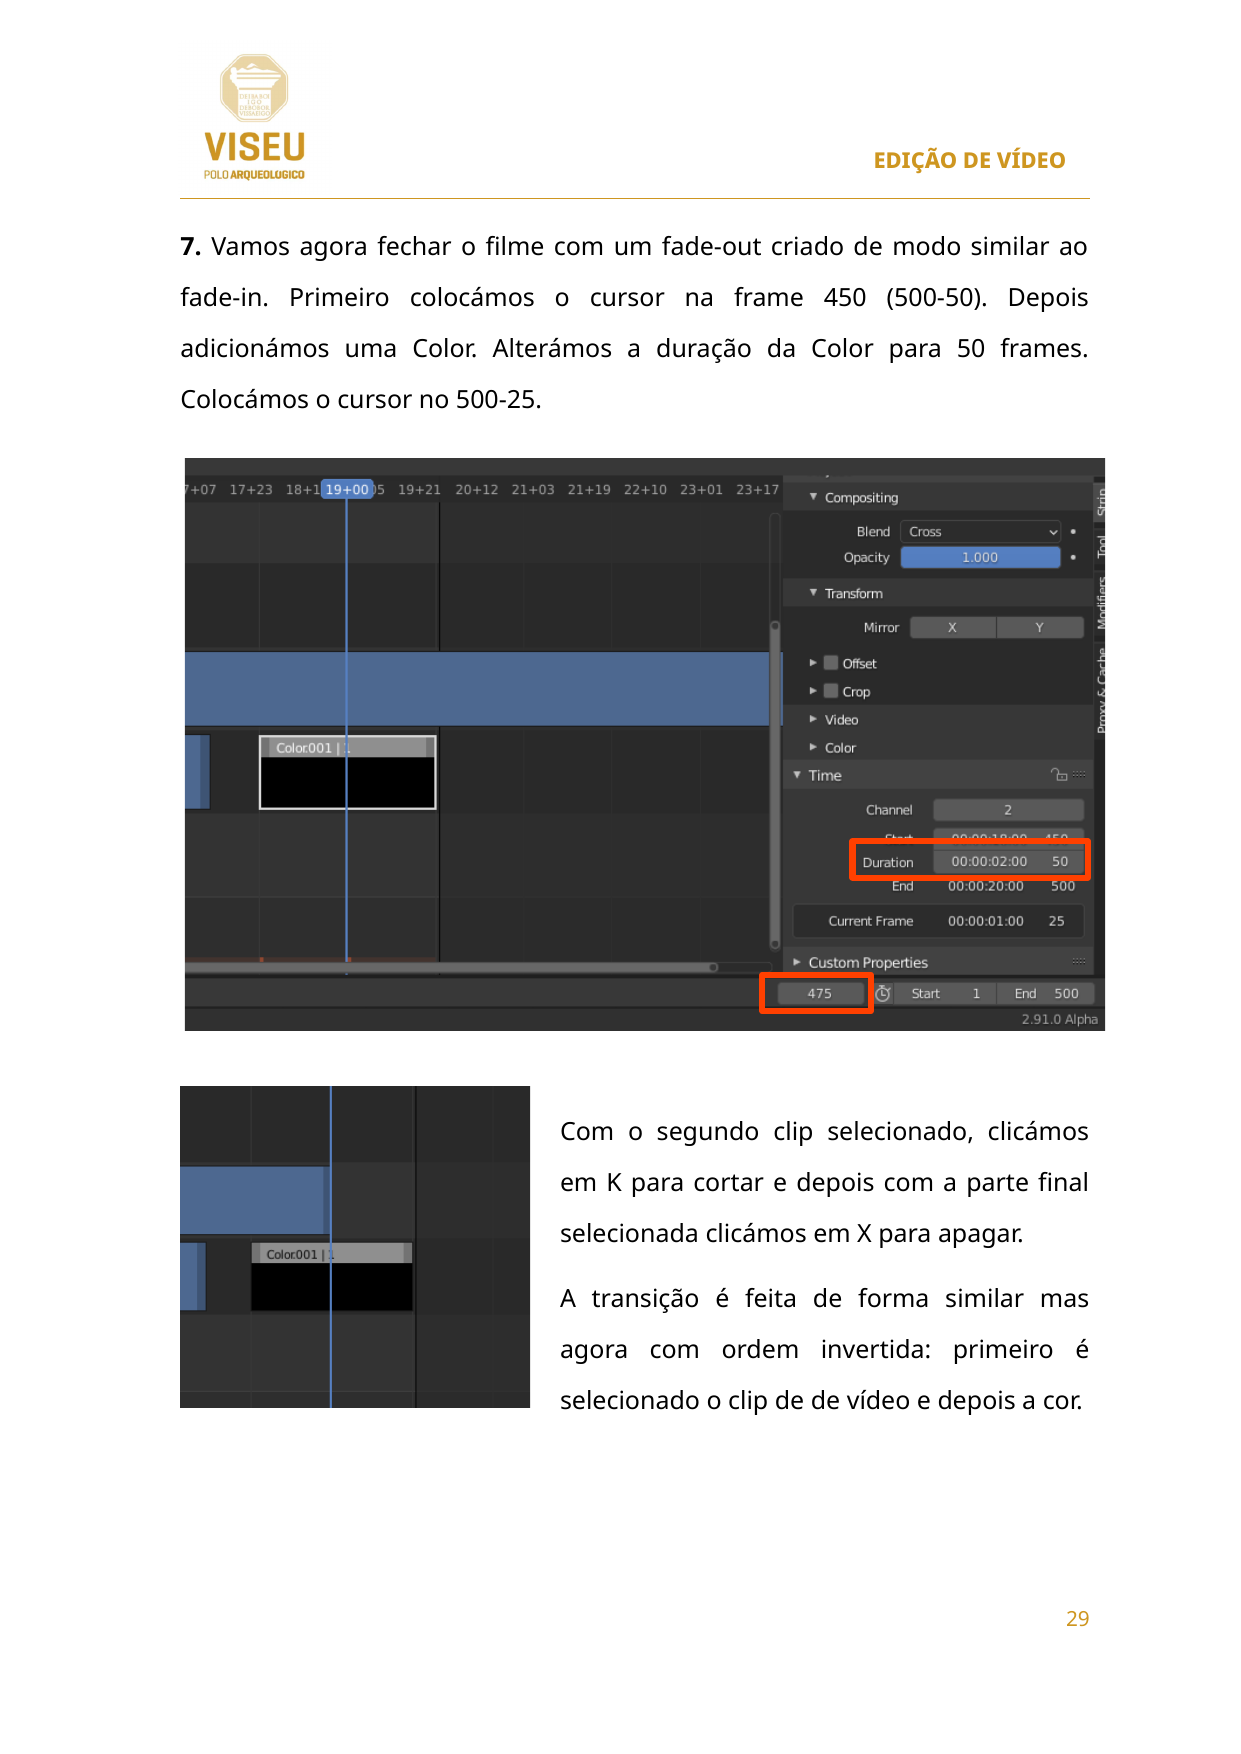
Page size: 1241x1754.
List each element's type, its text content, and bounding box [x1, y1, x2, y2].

text Com o segundo clip selecionado, clicámos em K para cortar e depois com a parte final selecionada clicámos em X para apagar. [531, 1113, 1090, 1249]
text 7. Vamos agora fechar o filme com um fade-out criado de modo similar ao fade-in. Primeiro colocámos o cursor na frame 450 (500-50). Depois adicionámos uma Color. Alterámos a duração da Color para 50 frames. Colocámos o cursor no 500-25. [180, 228, 1090, 415]
picture [180, 1086, 531, 1408]
picture [184, 458, 1106, 1031]
text A transição é feita de forma similar mas agora com ordem invertida: primeiro é selecionado o clip de de vídeo e depois a cor. [180, 1281, 1090, 1417]
